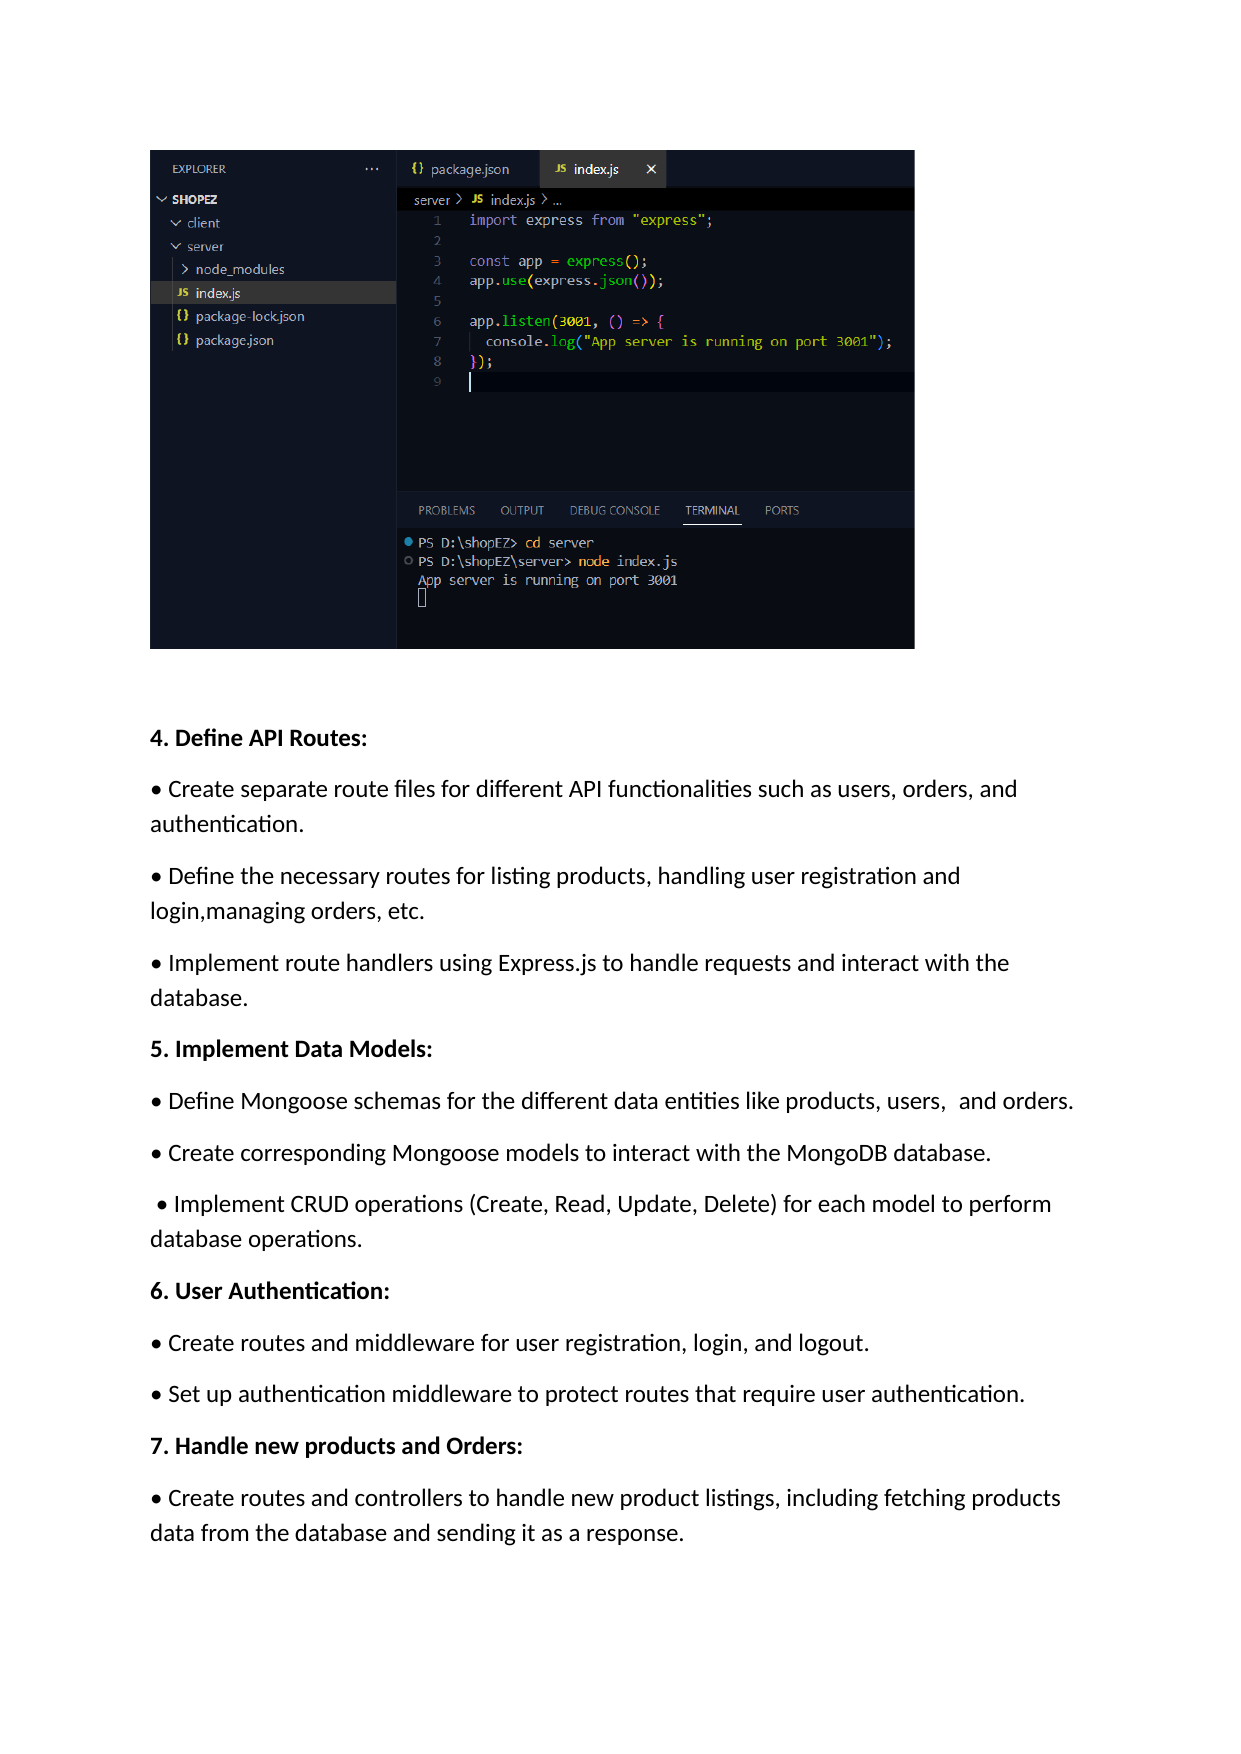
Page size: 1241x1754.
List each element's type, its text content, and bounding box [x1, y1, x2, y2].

text 5. Implement Data Models: [150, 1033, 1090, 1064]
text • Create routes and controllers to handle new product listings, including fetching products data from the database and sending it as a response. [150, 1482, 1090, 1547]
text 6. User Authentication: [150, 1275, 1090, 1306]
text • Define the necessary routes for listing products, handling user registration and login,managing orders, etc. [150, 860, 1090, 926]
text 7. Handle new products and Orders: [150, 1430, 1090, 1461]
text • Implement CRUD operations (Create, Read, Update, Delete) for each model to perform database operations. [150, 1188, 1090, 1254]
text 4. Define API Routes: [150, 722, 1090, 752]
text • Set up authentication middleware to protect routes that require user authentication. [150, 1378, 1090, 1409]
text • Define Mongoose schemas for the different data entities like products, users, and orders. [150, 1085, 1090, 1116]
text • Create separate route files for different API functionalities such as users, orders, and authentication. [150, 773, 1090, 839]
text • Create corresponding Mongoose models to interact with the MongoDB database. [150, 1137, 1090, 1167]
text • Create routes and middleware for user registration, login, and logout. [150, 1327, 1090, 1357]
text • Implement route handlers using Express.js to handle requests and interact with the database. [150, 947, 1090, 1012]
